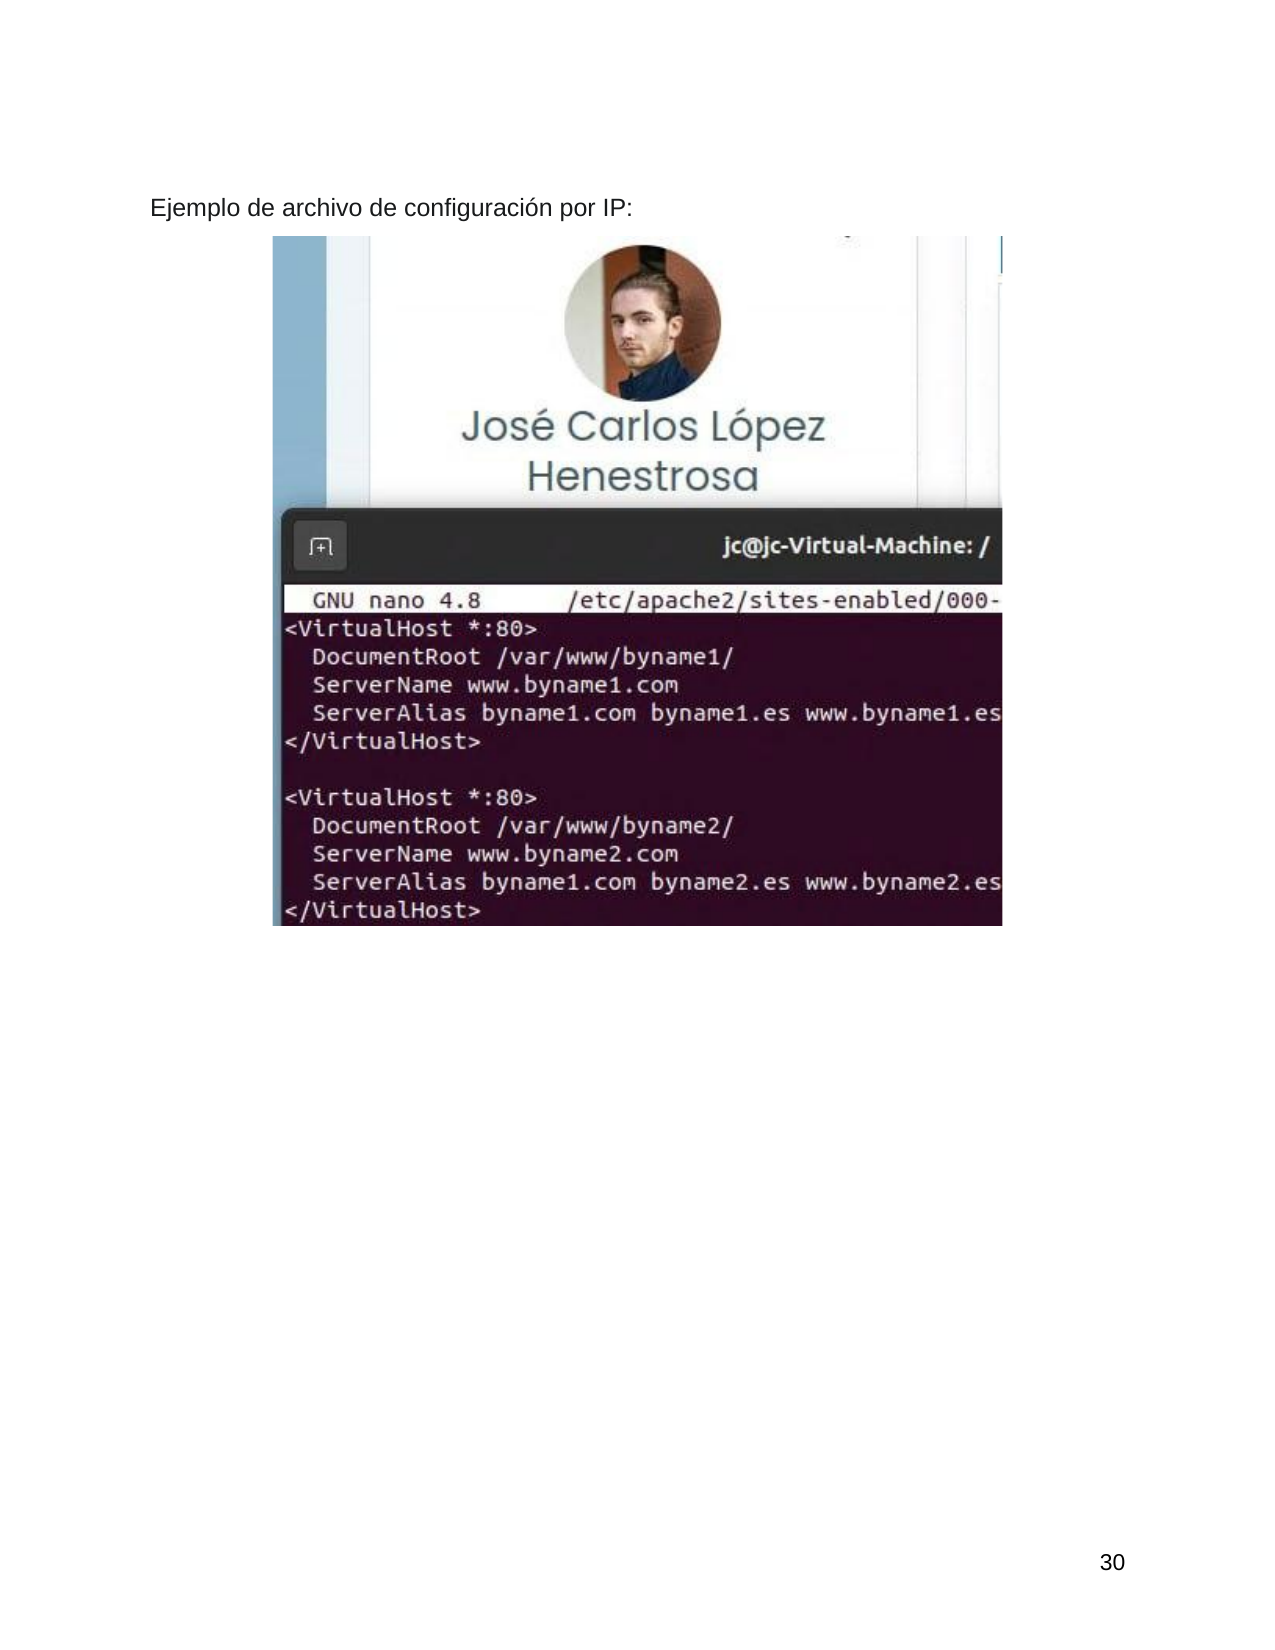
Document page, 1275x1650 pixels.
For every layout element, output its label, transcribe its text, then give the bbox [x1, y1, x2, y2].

text Ejemplo de archivo de configuración por IP: [150, 193, 1125, 222]
picture [272, 236, 1003, 926]
